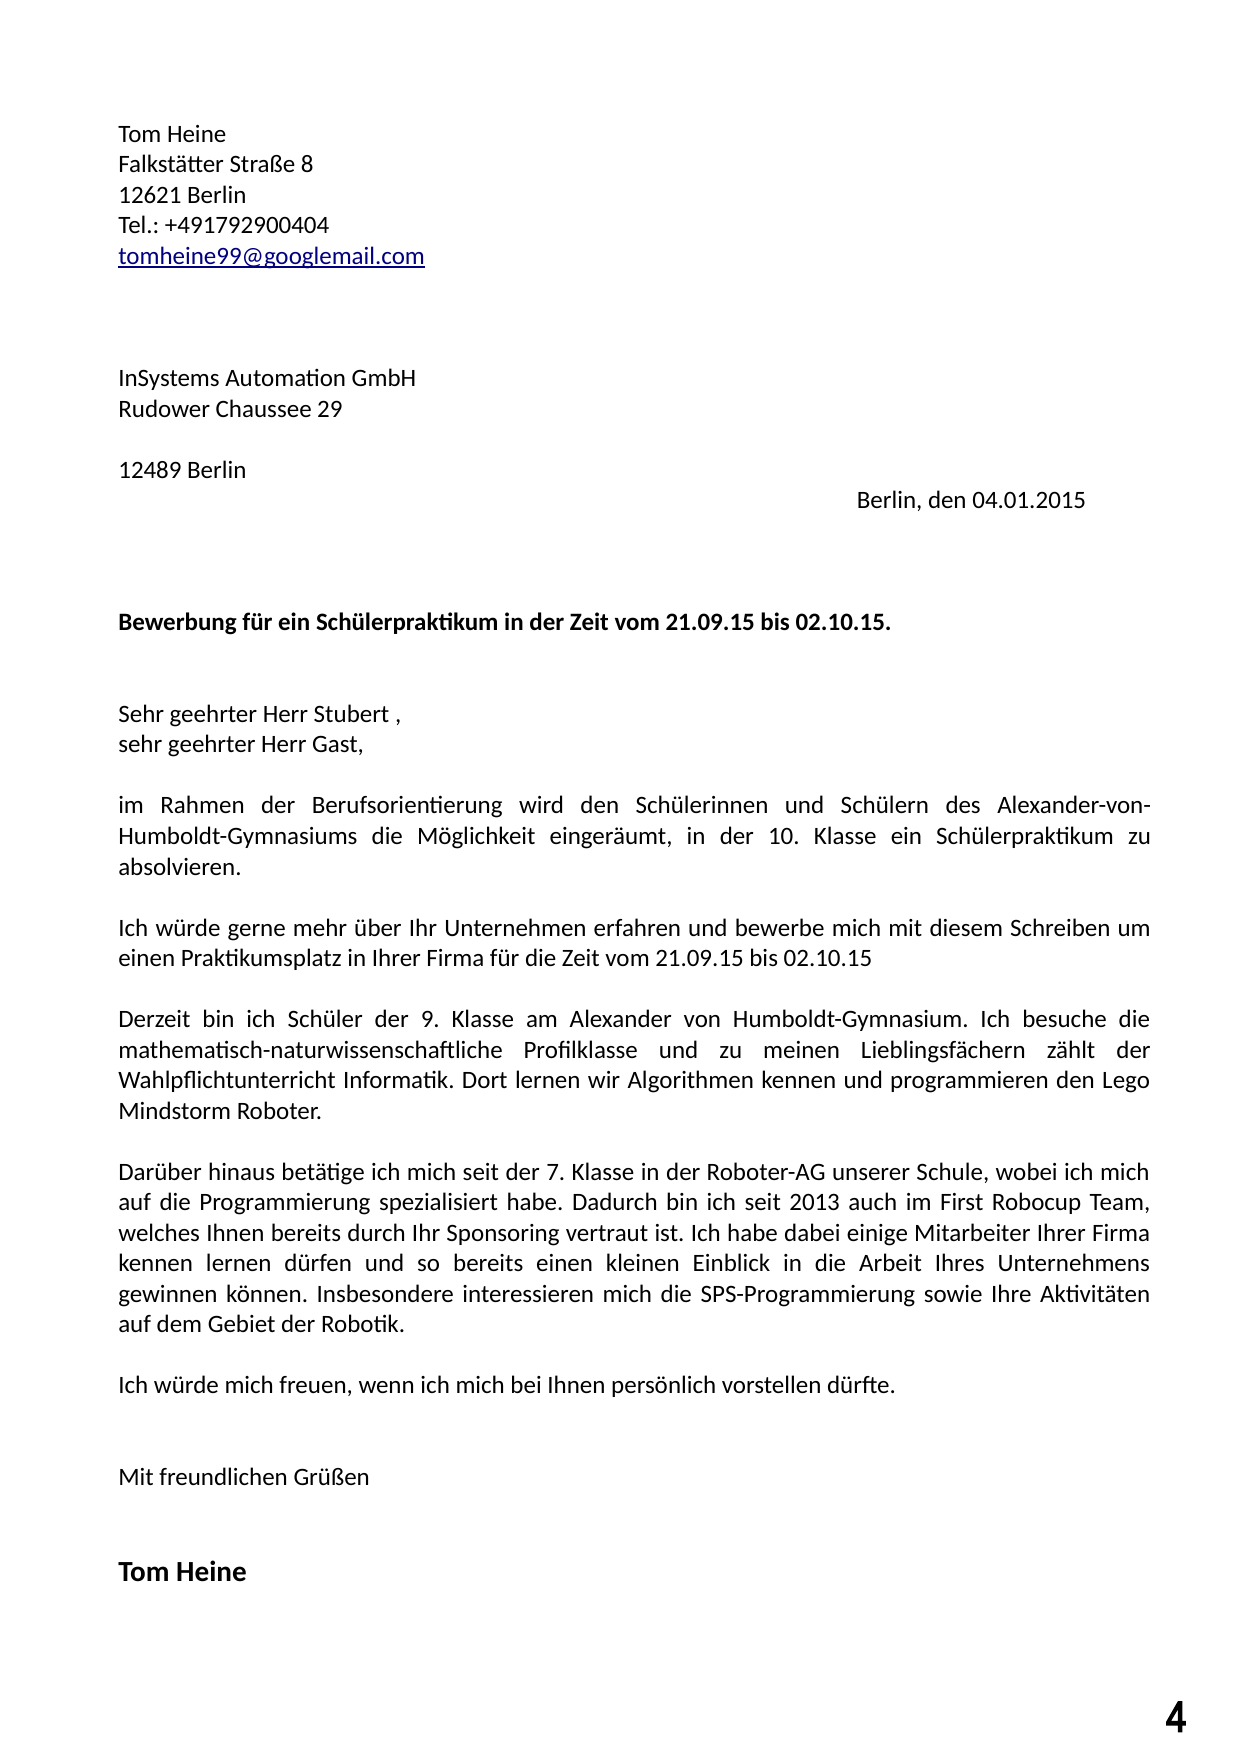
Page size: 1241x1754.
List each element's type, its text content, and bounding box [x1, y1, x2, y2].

text 12489 Berlin [118, 454, 1152, 484]
text im Rahmen der Berufsorientierung wird den Schülerinnen und Schülern des Alexander-von-Humboldt-Gymnasiums die Möglichkeit eingeräumt, in der 10. Klasse ein Schülerpraktikum zu absolvieren. [118, 789, 1152, 881]
text Mit freundlichen Grüßen [118, 1461, 1152, 1492]
text Ich würde mich freuen, wenn ich mich bei Ihnen persönlich vorstellen dürfte. [118, 1369, 1152, 1400]
text Derzeit bin ich Schüler der 9. Klasse am Alexander von Humboldt-Gymnasium. Ich besuche die mathematisch-naturwissenschaftliche Profilklasse und zu meinen Lieblingsfächern zählt der Wahlpflichtunterricht Informatik. Dort lernen wir Algorithmen kennen und programmieren den Lego Mindstorm Roboter. [118, 1003, 1152, 1125]
text Bewerbung für ein Schülerpraktikum in der Zeit vom 21.09.15 bis 02.10.15. [118, 606, 1152, 637]
text Tom Heine [118, 1553, 1152, 1588]
text sehr geehrter Herr Gast, [118, 728, 1152, 759]
text Ich würde gerne mehr über Ihr Unternehmen erfahren und bewerbe mich mit diesem Schreiben um einen Praktikumsplatz in Ihrer Firma für die Zeit vom 21.09.15 bis 02.10.15 [118, 912, 1152, 973]
text Berlin, den 04.01.2015 [118, 484, 1152, 515]
text Tom Heine [118, 118, 1152, 149]
text Falkstätter Straße 8 [118, 149, 1152, 179]
text Tel.: +491792900404 [118, 210, 1152, 240]
text InSystems Automation GmbH [118, 362, 1152, 393]
text Sehr geehrter Herr Stubert , [118, 698, 1152, 728]
text Darüber hinaus betätige ich mich seit der 7. Klasse in der Roboter-AG unserer Schule, wobei ich mich auf die Programmierung spezialisiert habe. Dadurch bin ich seit 2013 auch im First Robocup Team, welches Ihnen bereits durch Ihr Sponsoring vertraut ist. Ich habe dabei einige Mitarbeiter Ihrer Firma kennen lernen dürfen und so bereits einen kleinen Einblick in die Arbeit Ihres Unternehmens gewinnen können. Insbesondere interessieren mich die SPS-Programmierung sowie Ihre Aktivitäten auf dem Gebiet der Robotik. [118, 1156, 1152, 1339]
text 12621 Berlin [118, 179, 1152, 210]
text Rudower Chaussee 29 [118, 393, 1152, 423]
text tomheine99@googlemail.com [118, 240, 1152, 271]
